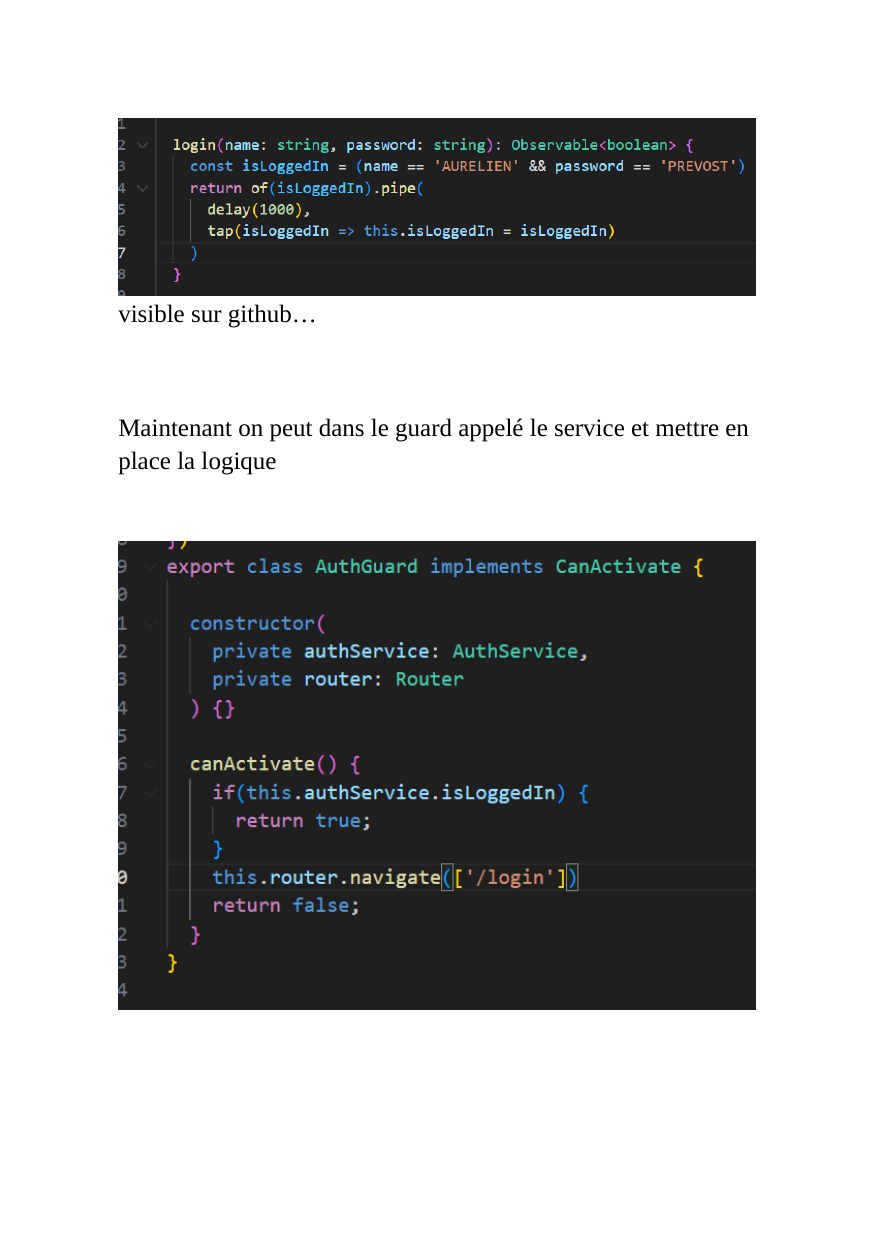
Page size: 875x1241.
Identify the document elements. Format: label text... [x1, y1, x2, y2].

text visible sur github… [118, 296, 756, 361]
text Maintenant on peut dans le guard appelé le service et mettre en place la logique [118, 380, 756, 475]
picture [118, 541, 756, 1010]
picture [118, 118, 756, 296]
